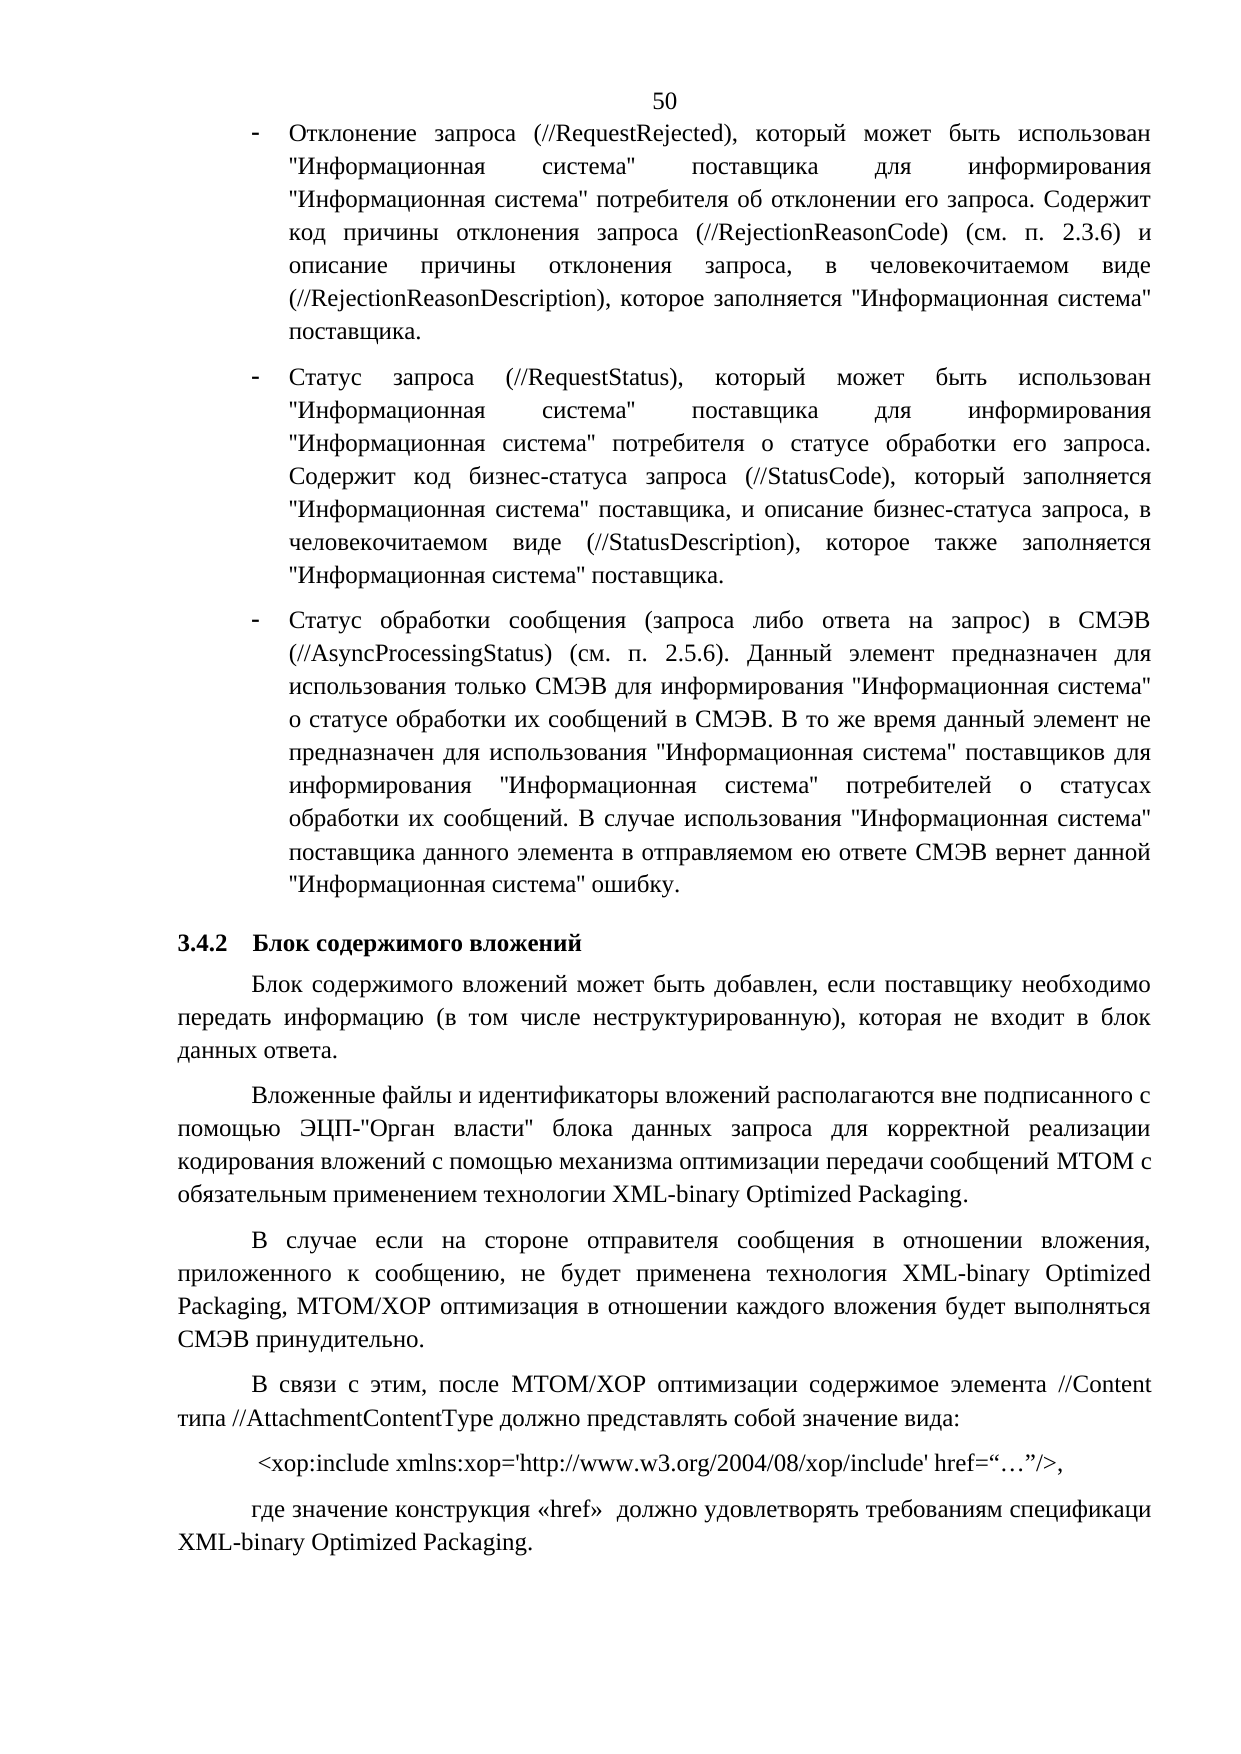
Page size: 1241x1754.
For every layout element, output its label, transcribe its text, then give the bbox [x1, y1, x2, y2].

list Статус запроса (//RequestStatus), который может быть использован ''Информационная система'' поставщика для информирования ''Информационная система'' потребителя о статусе обработки его запроса. Содержит код бизнес-статуса запроса (//StatusCode), который заполняется ''Информационная система'' поставщика, и описание бизнес-статуса запроса, в человекочитаемом виде (//StatusDescription), которое также заполняется ''Информационная система'' поставщика. [251, 362, 1152, 589]
text <xop:include xmlns:xop='http://www.w3.org/2004/08/xop/include' href=“…”/>, [177, 1448, 1152, 1477]
list Статус обработки сообщения (запроса либо ответа на запрос) в СМЭВ (//AsyncProcessingStatus) (см. п. 2.5.6). Данный элемент предназначен для использования только СМЭВ для информирования ''Информационная система'' о статусе обработки их сообщений в СМЭВ. В то же время данный элемент не предназначен для использования ''Информационная система'' поставщиков для информирования ''Информационная система'' потребителей о статусах обработки их сообщений. В случае использования ''Информационная система'' поставщика данного элемента в отправляемом ею ответе СМЭВ вернет данной ''Информационная система'' ошибку. [251, 605, 1152, 898]
text В случае если на стороне отправителя сообщения в отношении вложения, приложенного к сообщению, не будет применена технология XML-binary Optimized Packaging, MTOM/XOP оптимизация в отношении каждого вложения будет выполняться СМЭВ принудительно. [177, 1225, 1152, 1353]
text где значение конструкция «href» должно удовлетворять требованиям спецификаци XML-binary Optimized Packaging. [177, 1494, 1152, 1555]
text Вложенные файлы и идентификаторы вложений располагаются вне подписанного с помощью ЭЦП-''Орган власти'' блока данных запроса для корректной реализации кодирования вложений с помощью механизма оптимизации передачи сообщений MTOM с обязательным применением технологии XML-binary Optimized Packaging. [177, 1080, 1152, 1208]
text В связи с этим, после MTOM/XOP оптимизации содержимое элемента //Content типа //AttachmentContentType должно представлять собой значение вида: [177, 1369, 1152, 1431]
text Блок содержимого вложений может быть добавлен, если поставщику необходимо передать информацию (в том числе неструктурированную), которая не входит в блок данных ответа. [177, 969, 1152, 1064]
subtitle Блок содержимого вложений [177, 928, 1152, 956]
list Отклонение запроса (//RequestRejected), который может быть использован ''Информационная система'' поставщика для информирования ''Информационная система'' потребителя об отклонении его запроса. Содержит код причины отклонения запроса (//RejectionReasonCode) (см. п. 2.3.6) и описание причины отклонения запроса, в человекочитаемом виде (//RejectionReasonDescription), которое заполняется ''Информационная система'' поставщика. [251, 118, 1152, 345]
